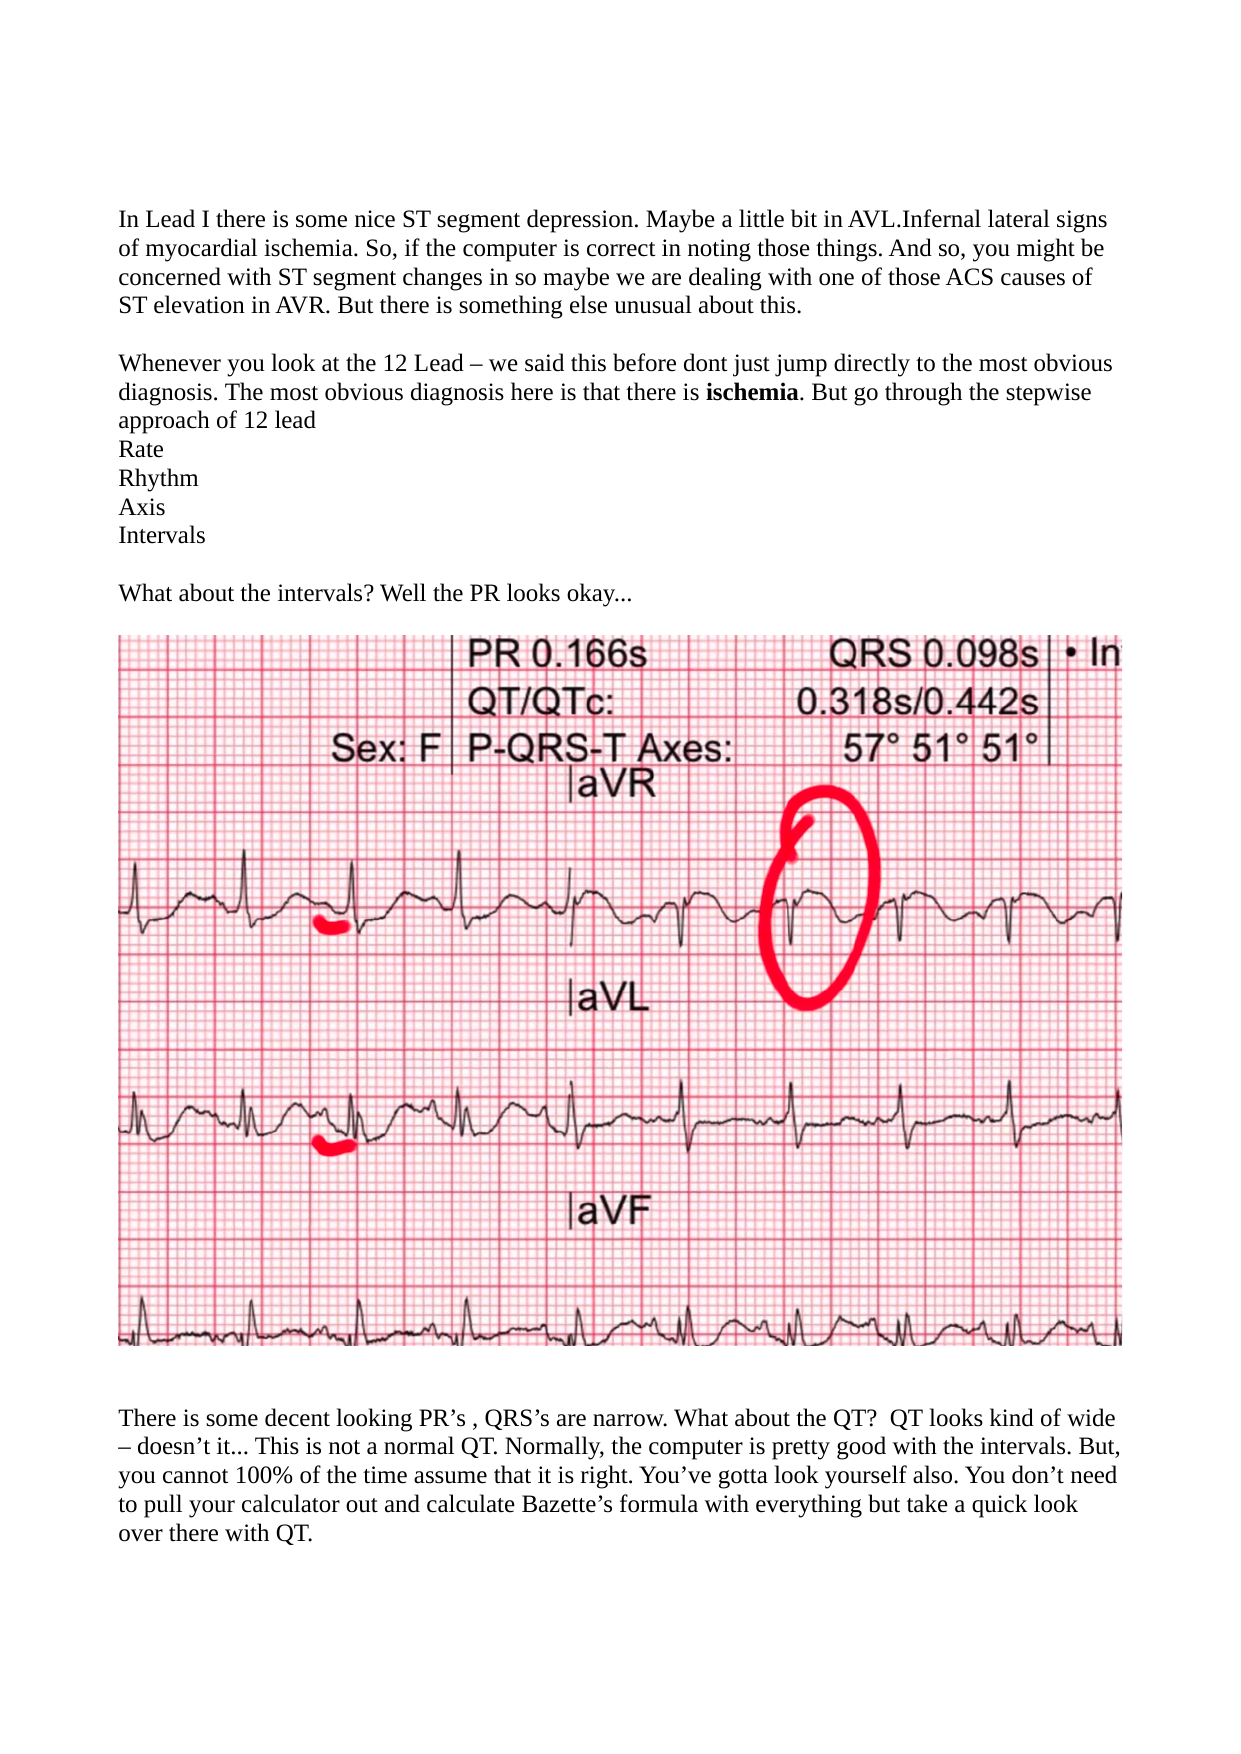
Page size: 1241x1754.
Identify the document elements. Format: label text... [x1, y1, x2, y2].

text There is some decent looking PR’s , QRS’s are narrow. What about the QT? QT looks kind of wide – doesn’t it... This is not a normal QT. Normally, the computer is pretty good with the intervals. But, you cannot 100% of the time assume that it is right. You’ve gotta look yourself also. You don’t need to pull your calculator out and calculate Bazette’s formula with everything but take a quick look over there with QT. [118, 1374, 1122, 1604]
text In Lead I there is some nice ST segment depression. Maybe a little bit in AVL.Infernal lateral signs of myocardial ischemia. So, if the computer is correct in noting those things. And so, you might be concerned with ST segment changes in so maybe we are dealing with one of those ACS causes of ST elevation in AVR. But there is something else unusual about this. Whenever you look at the 12 Lead – we said this before dont just jump directly to the most obvious diagnosis. The most obvious diagnosis here is that there is ischemia. But go through the stepwise approach of 12 lead Rate Rhythm Axis Intervals What about the intervals? Well the PR looks okay... [118, 204, 1122, 635]
picture [118, 635, 1123, 1346]
text [118, 118, 1122, 176]
